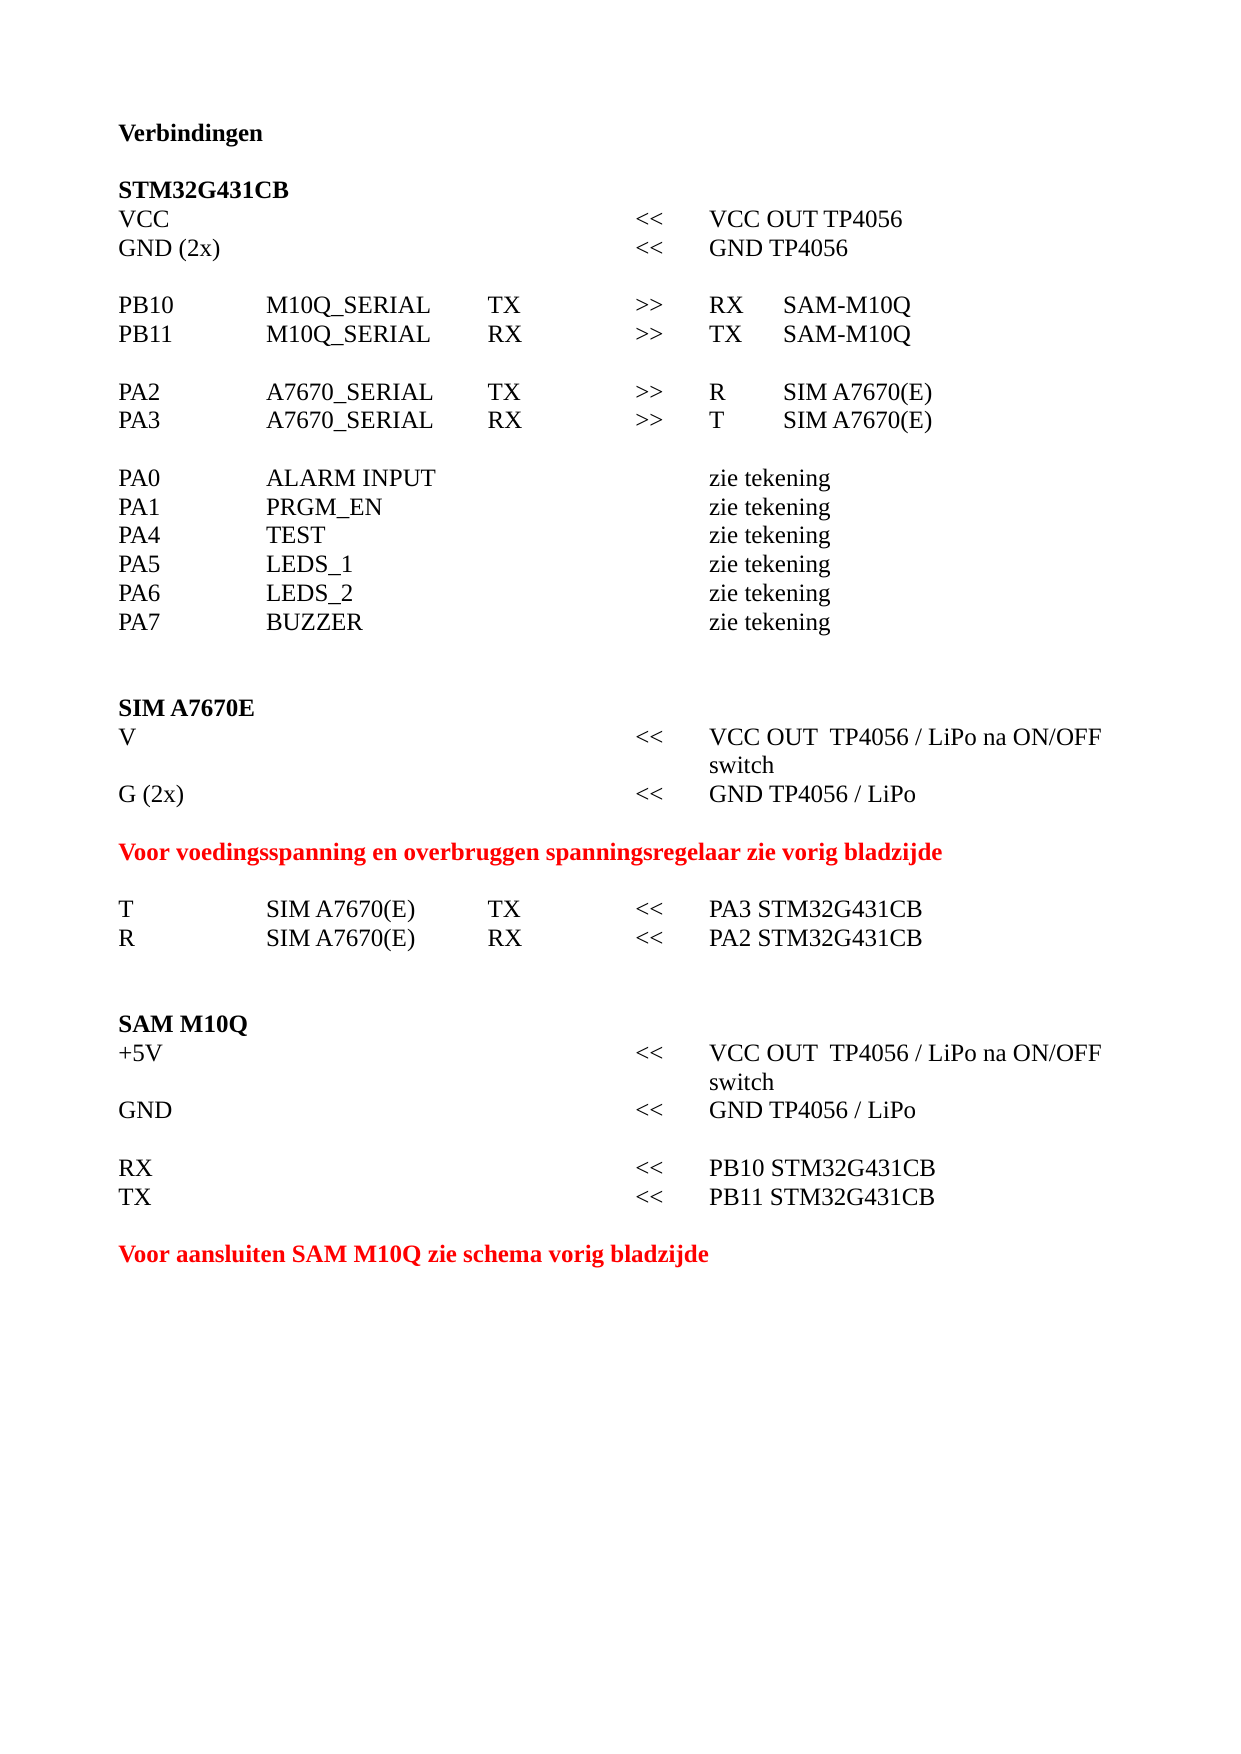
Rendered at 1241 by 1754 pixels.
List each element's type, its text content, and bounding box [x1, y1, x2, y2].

text Verbindingen [118, 118, 1122, 147]
text Voor voedingsspanning en overbruggen spanningsregelaar zie vorig bladzijde [118, 837, 1122, 866]
text T SIM A7670(E) TX << PA3 STM32G431CB [118, 894, 1122, 923]
text TX << PB11 STM32G431CB [118, 1182, 1122, 1211]
text PA6 LEDS_2 zie tekening [118, 578, 1122, 607]
text G (2x) << GND TP4056 / LiPo [118, 779, 1122, 808]
text PA1 PRGM_EN zie tekening [118, 492, 1122, 521]
text PA4 TEST zie tekening [118, 521, 1122, 549]
text PA7 BUZZER zie tekening [118, 607, 1122, 636]
text +5V << VCC OUT TP4056 / LiPo na ON/OFF switch [118, 1038, 1122, 1096]
text STM32G431CB [118, 176, 1122, 204]
text SAM M10Q [118, 1009, 1122, 1038]
text GND << GND TP4056 / LiPo [118, 1096, 1122, 1124]
text PA2 A7670_SERIAL TX >> R SIM A7670(E) [118, 377, 1122, 406]
text PA5 LEDS_1 zie tekening [118, 549, 1122, 578]
text PB11 M10Q_SERIAL RX >> TX SAM-M10Q [118, 319, 1122, 348]
text V << VCC OUT TP4056 / LiPo na ON/OFF switch [118, 722, 1122, 779]
text Voor aansluiten SAM M10Q zie schema vorig bladzijde [118, 1239, 1122, 1268]
text PA0 ALARM INPUT zie tekening [118, 463, 1122, 492]
text GND (2x) << GND TP4056 [118, 233, 1122, 262]
text PB10 M10Q_SERIAL TX >> RX SAM-M10Q [118, 291, 1122, 319]
text PA3 A7670_SERIAL RX >> T SIM A7670(E) [118, 406, 1122, 434]
text SIM A7670E [118, 693, 1122, 722]
text RX << PB10 STM32G431CB [118, 1153, 1122, 1182]
text VCC << VCC OUT TP4056 [118, 204, 1122, 233]
text R SIM A7670(E) RX << PA2 STM32G431CB [118, 923, 1122, 952]
